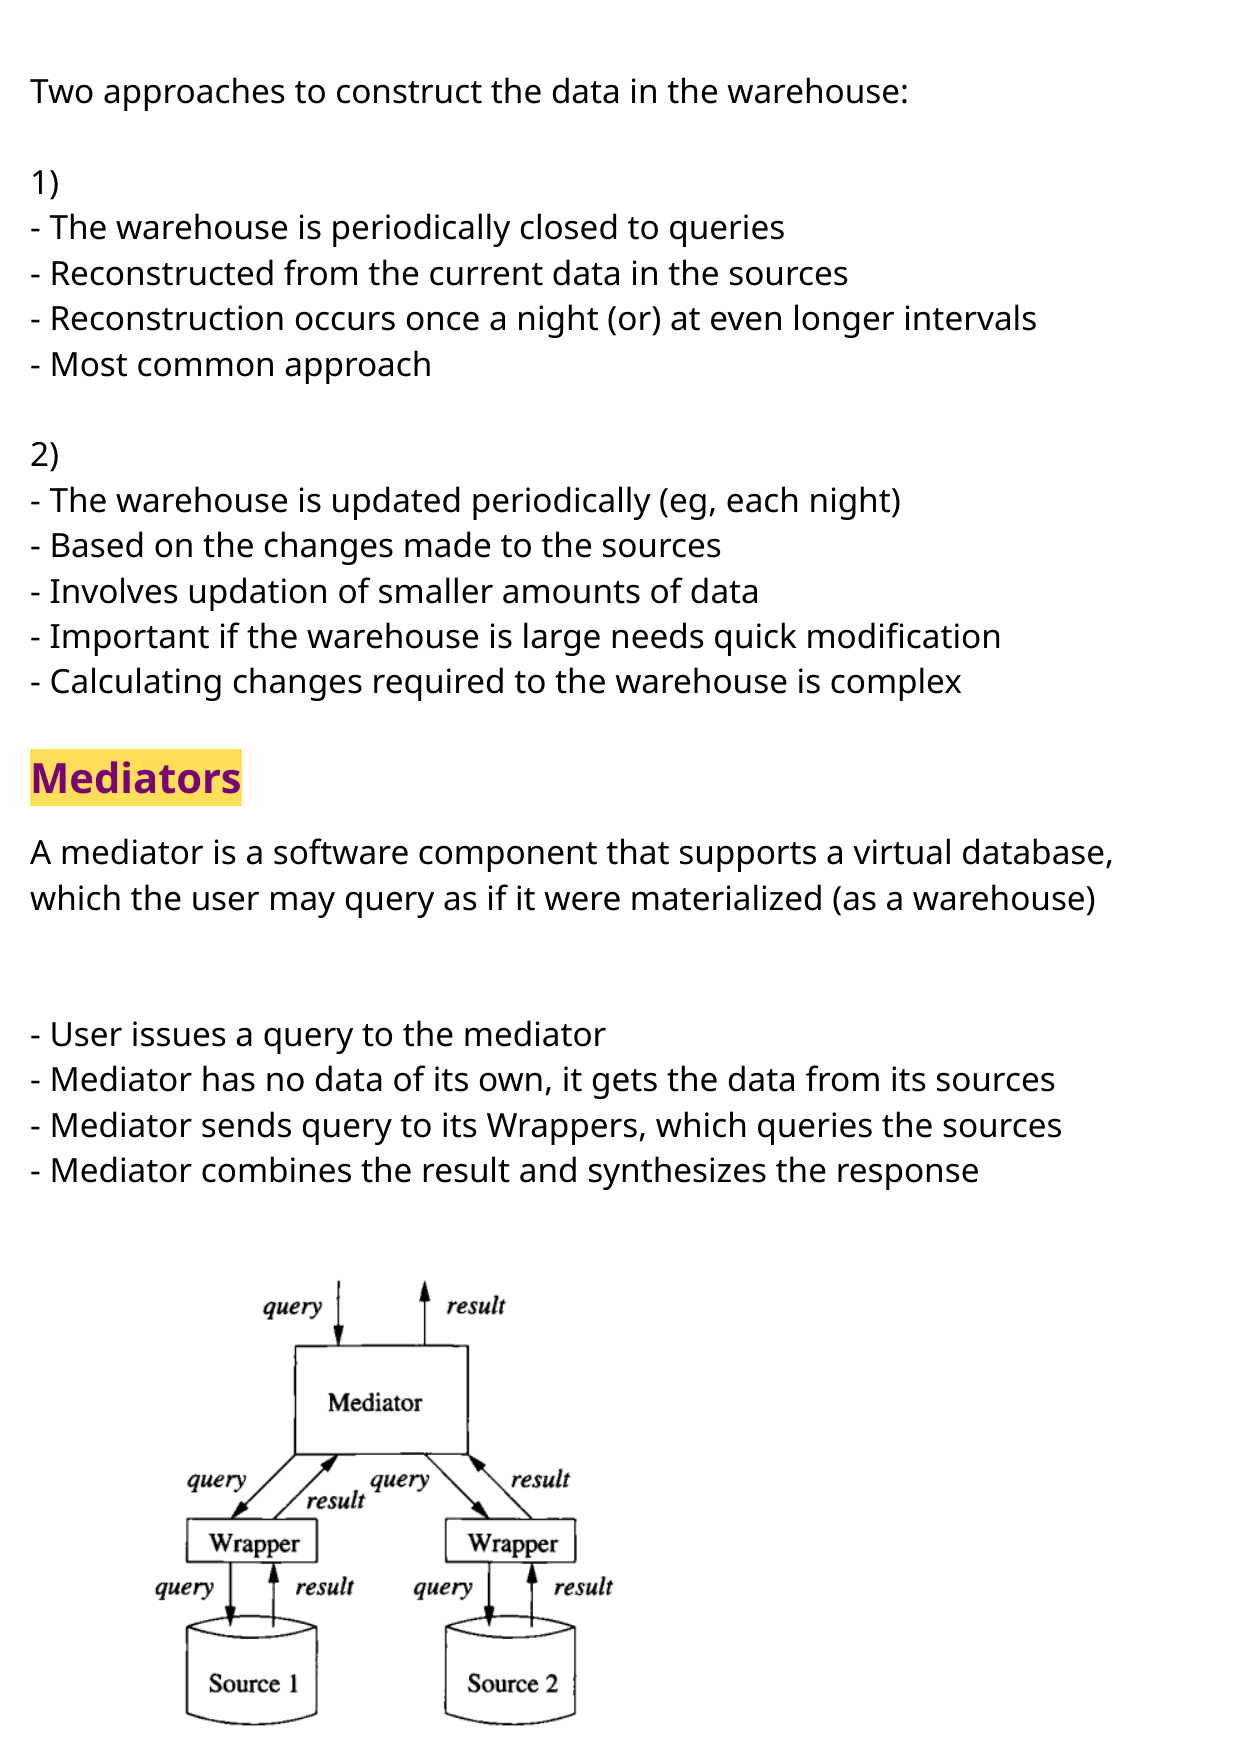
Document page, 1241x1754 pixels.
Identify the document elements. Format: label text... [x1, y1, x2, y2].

subtitle - Calculating changes required to the warehouse is complex [30, 658, 1211, 704]
subtitle - Most common approach [30, 340, 1211, 386]
subtitle - Reconstruction occurs once a night (or) at even longer intervals [30, 295, 1211, 340]
subtitle 1) [30, 159, 1211, 204]
subtitle - User issues a query to the mediator [30, 1011, 1211, 1056]
subtitle - Reconstructed from the current data in the sources [30, 249, 1211, 295]
subtitle Two approaches to construct the data in the warehouse: [30, 68, 1211, 113]
subtitle A mediator is a software component that supports a virtual database, which the user may query as if it were materialized (as a warehouse) [30, 829, 1211, 920]
subtitle - Mediator combines the result and synthesizes the response [30, 1147, 1211, 1192]
subtitle - Mediator sends query to its Wrappers, which queries the sources [30, 1101, 1211, 1147]
subtitle - Important if the warehouse is large needs quick modification [30, 613, 1211, 658]
subtitle - Mediator has no data of its own, it gets the data from its sources [30, 1056, 1211, 1101]
subtitle Mediators [30, 749, 1211, 806]
subtitle - The warehouse is updated periodically (eg, each night) [30, 477, 1211, 522]
picture [81, 1262, 667, 1743]
subtitle - Involves updation of smaller amounts of data [30, 567, 1211, 613]
subtitle - Based on the changes made to the sources [30, 522, 1211, 567]
subtitle - The warehouse is periodically closed to queries [30, 204, 1211, 249]
subtitle 2) [30, 431, 1211, 477]
